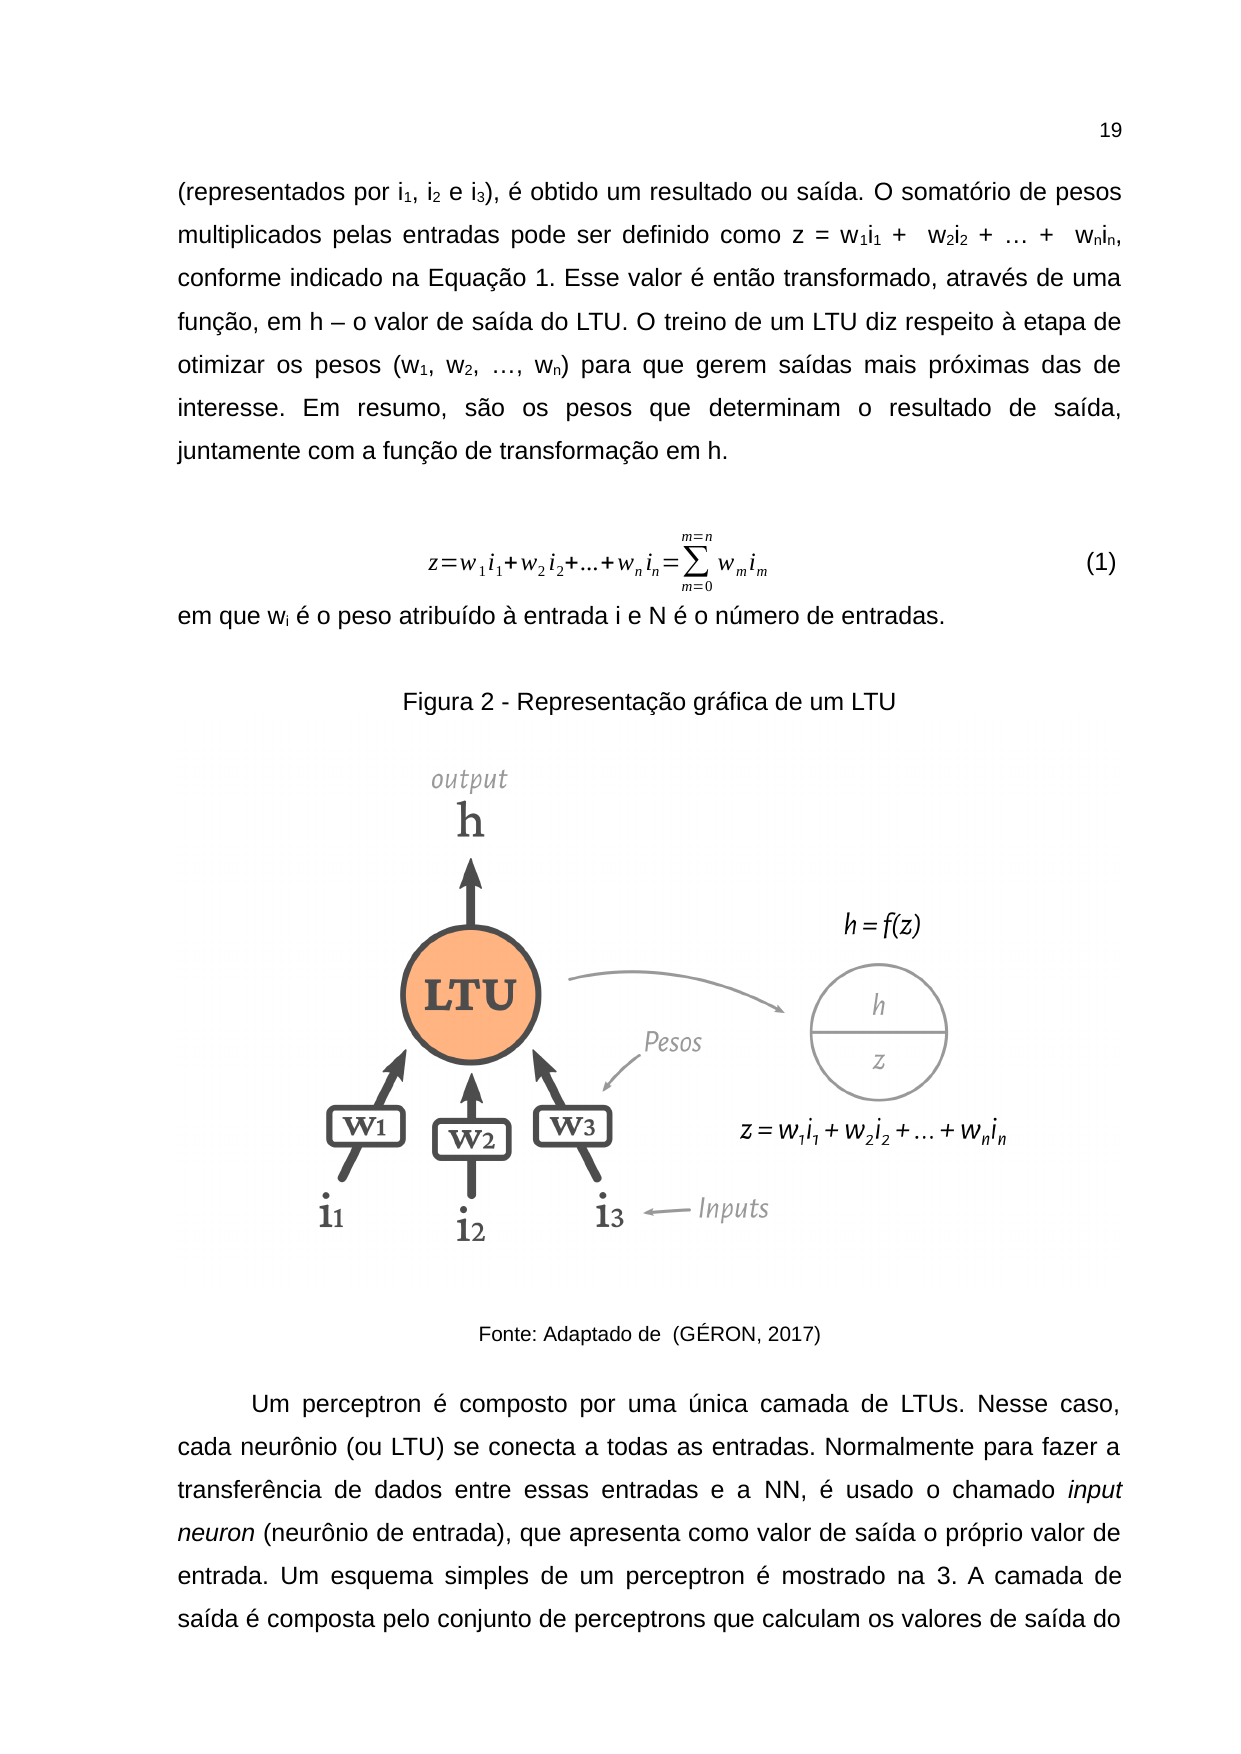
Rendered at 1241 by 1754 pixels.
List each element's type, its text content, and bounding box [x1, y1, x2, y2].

table_header (1) [1017, 522, 1122, 601]
text Fonte: Adaptado de (GÉRON, 2017) [177, 1322, 1122, 1346]
picture [177, 715, 1123, 1293]
text em que wi é o peso atribuído à entrada i e N é o número de entradas. [177, 601, 1122, 629]
text Um perceptron é composto por uma única camada de LTUs. Nesse caso, cada neurônio (ou LTU) se conecta a todas as entradas. Normalmente para fazer a transferência de dados entre essas entradas e a NN, é usado o chamado input neuron (neurônio de entrada), que apresenta como valor de saída o próprio valor de entrada. Um esquema simples de um perceptron é mostrado na 3. A camada de saída é composta pelo conjunto de perceptrons que calculam os valores de saída do [177, 1389, 1122, 1633]
text Figura 2 - Representação gráfica de um LTU [177, 687, 1122, 715]
text (representados por i1, i2 e i3), é obtido um resultado ou saída. O somatório de pesos multiplicados pelas entradas pode ser definido como z = w1i1 + w2i2 + … + wnin, conforme indicado na Equação 1. Esse valor é então transformado, através de uma função, em h – o valor de saída do LTU. O treino de um LTU diz respeito à etapa de otimizar os pesos (w1, w2, …, wn) para que gerem saídas mais próximas das de interesse. Em resumo, são os pesos que determinam o resultado de saída, juntamente com a função de transformação em h. [177, 177, 1122, 464]
table_header [177, 522, 1017, 601]
